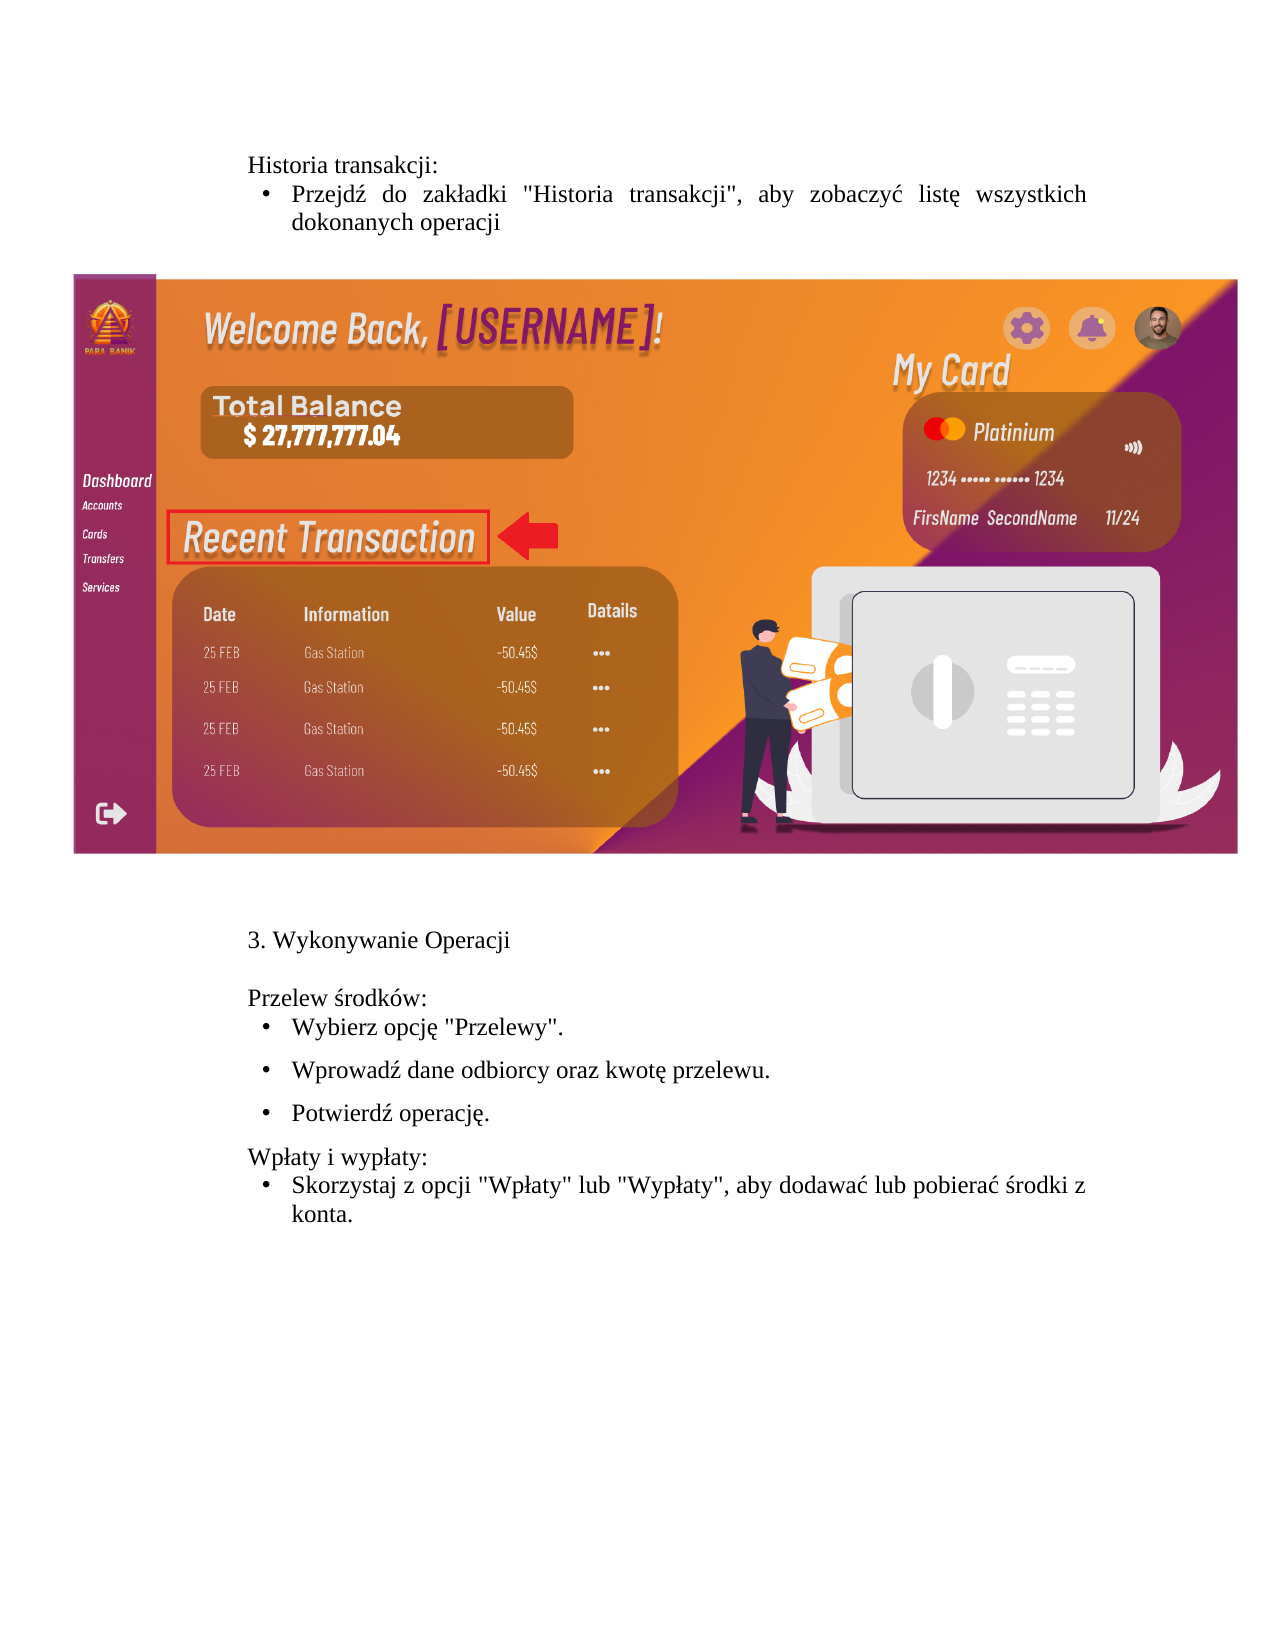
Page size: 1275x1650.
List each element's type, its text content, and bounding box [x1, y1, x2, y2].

picture [73, 274, 1238, 854]
list Wprowadź dane odbiorcy oraz kwotę przelewu. [262, 1055, 1087, 1084]
list Przejdź do zakładki "Historia transakcji", aby zobaczyć listę wszystkich dokonanych operacji [262, 179, 1087, 236]
text Historia transakcji: [247, 150, 1087, 179]
list Skorzystaj z opcji "Wpłaty" lub "Wypłaty", aby dodawać lub pobierać środki z konta. [262, 1171, 1087, 1228]
text Przelew środków: [247, 983, 1087, 1012]
text Wpłaty i wypłaty: [247, 1142, 1087, 1171]
text 3. Wykonywanie Operacji [247, 926, 1087, 954]
list Potwierdź operację. [262, 1098, 1087, 1127]
list Wybierz opcję "Przelewy". [262, 1012, 1087, 1041]
